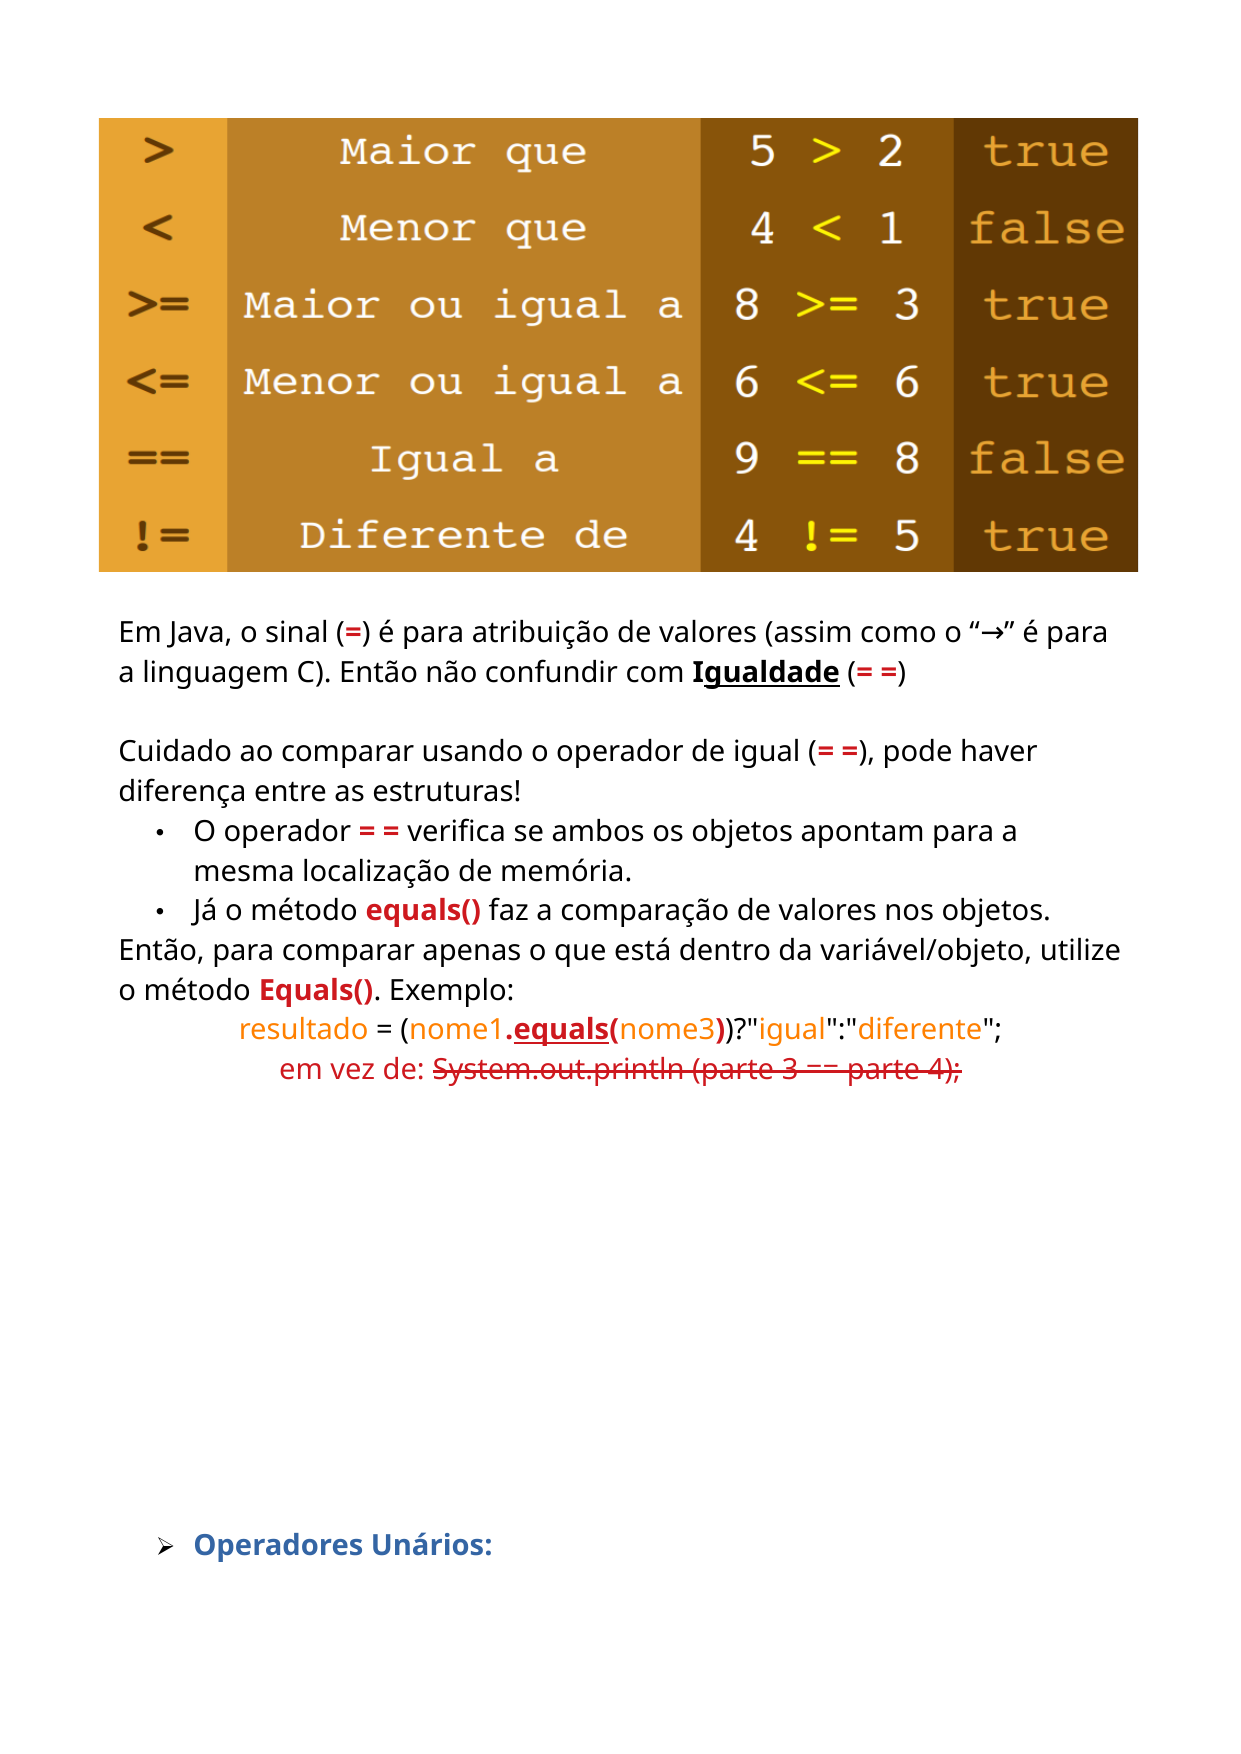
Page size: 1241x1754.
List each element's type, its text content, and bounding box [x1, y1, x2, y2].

list Já o método equals() faz a comparação de valores nos objetos. [156, 889, 1122, 929]
picture [98, 118, 1139, 572]
text Cuidado ao comparar usando o operador de igual (= =), pode haver diferença entre as estruturas! [118, 731, 1122, 810]
text Em Java, o sinal (=) é para atribuição de valores (assim como o “→” é para a linguagem C). Então não confundir com Igualdade (= =) [118, 572, 1122, 691]
text Então, para comparar apenas o que está dentro da variável/objeto, utilize o método Equals(). Exemplo: [118, 929, 1122, 1008]
list O operador = = verifica se ambos os objetos apontam para a mesma localização de memória. [156, 810, 1122, 889]
text em vez de: System.out.println (parte 3 == parte 4); [118, 1048, 1122, 1088]
list Operadores Unários: [156, 1524, 1122, 1564]
text resultado = (nome1.equals(nome3))?"igual":"diferente"; [118, 1008, 1122, 1048]
